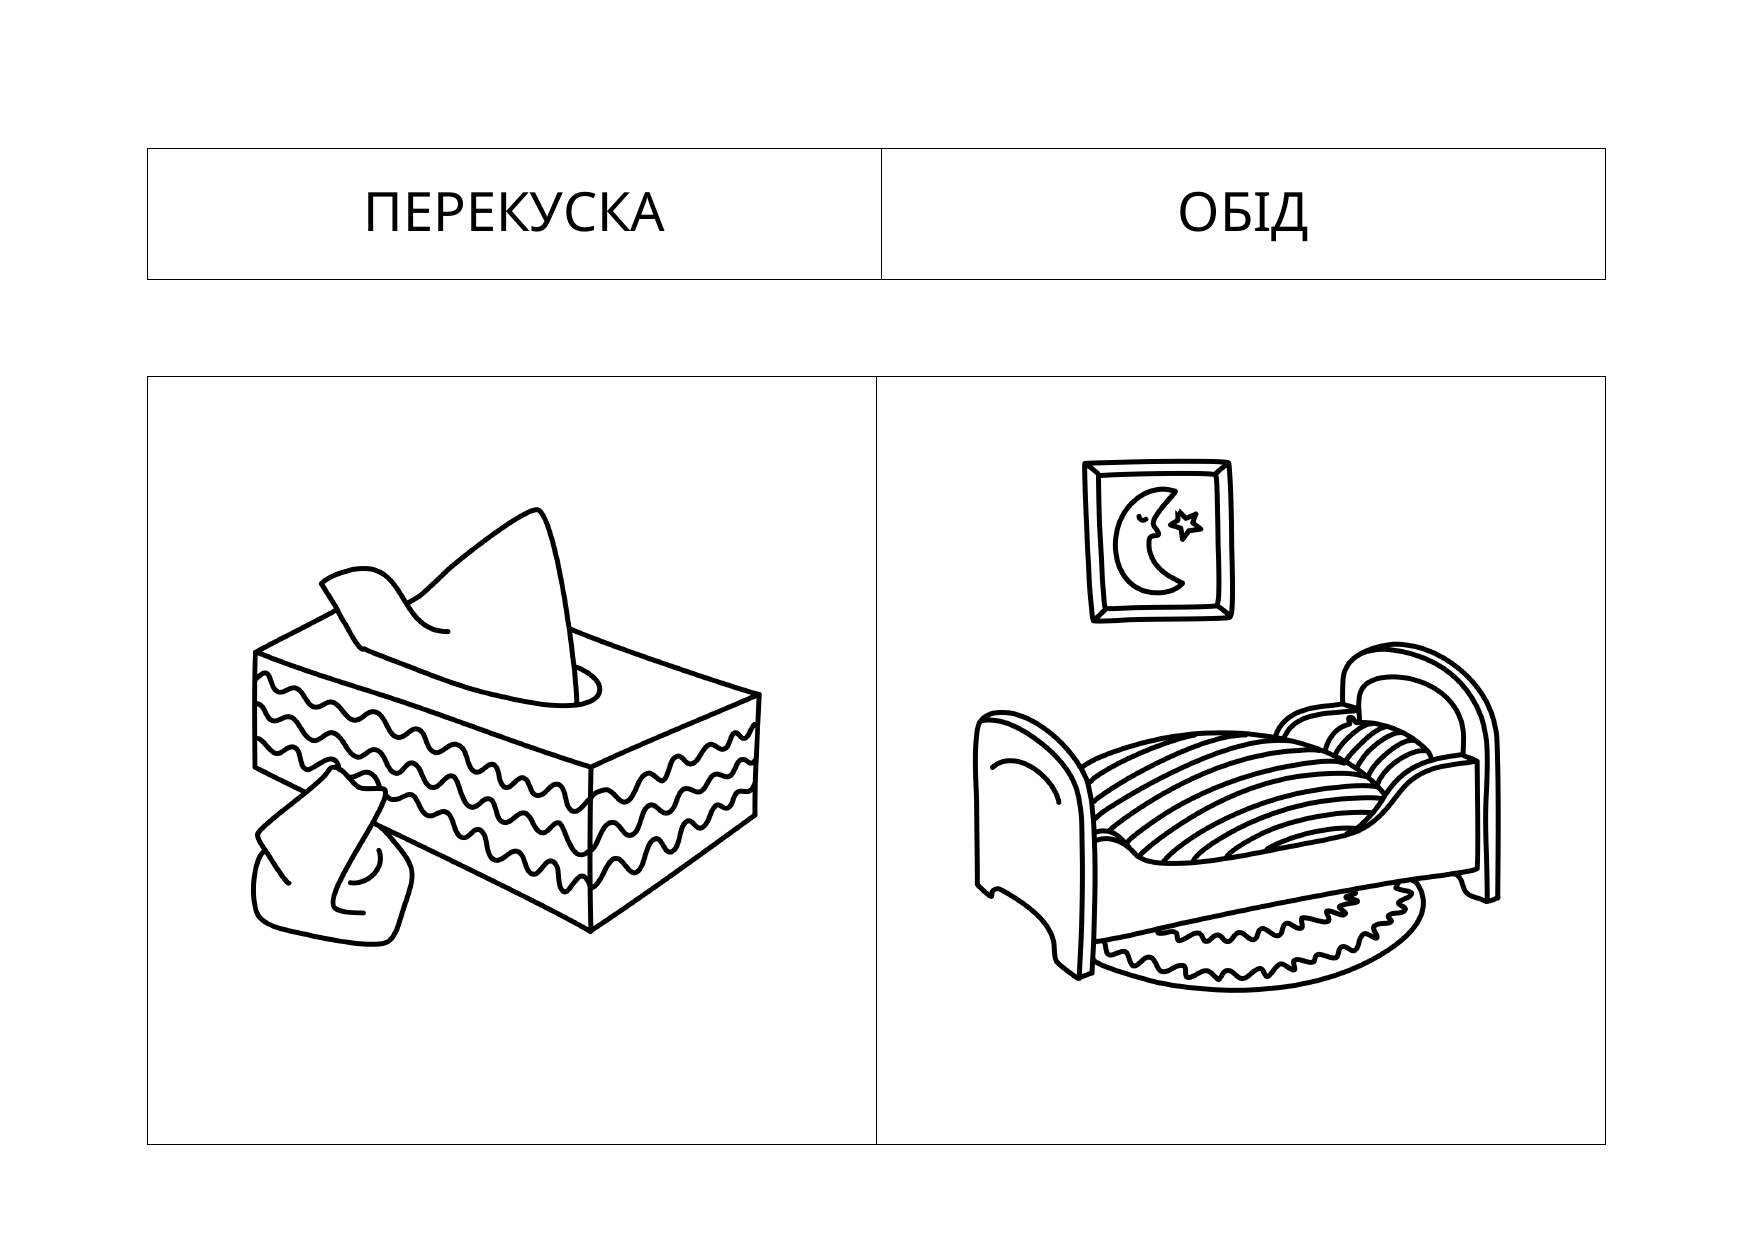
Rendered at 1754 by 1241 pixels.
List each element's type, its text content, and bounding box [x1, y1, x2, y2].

table_header [148, 377, 876, 1143]
table_cell ОБIД [882, 149, 1605, 278]
table_header [877, 377, 1605, 1143]
picture [887, 376, 1587, 1076]
table_cell ПЕРЕКУСКА [148, 149, 881, 278]
picture [158, 376, 855, 1072]
